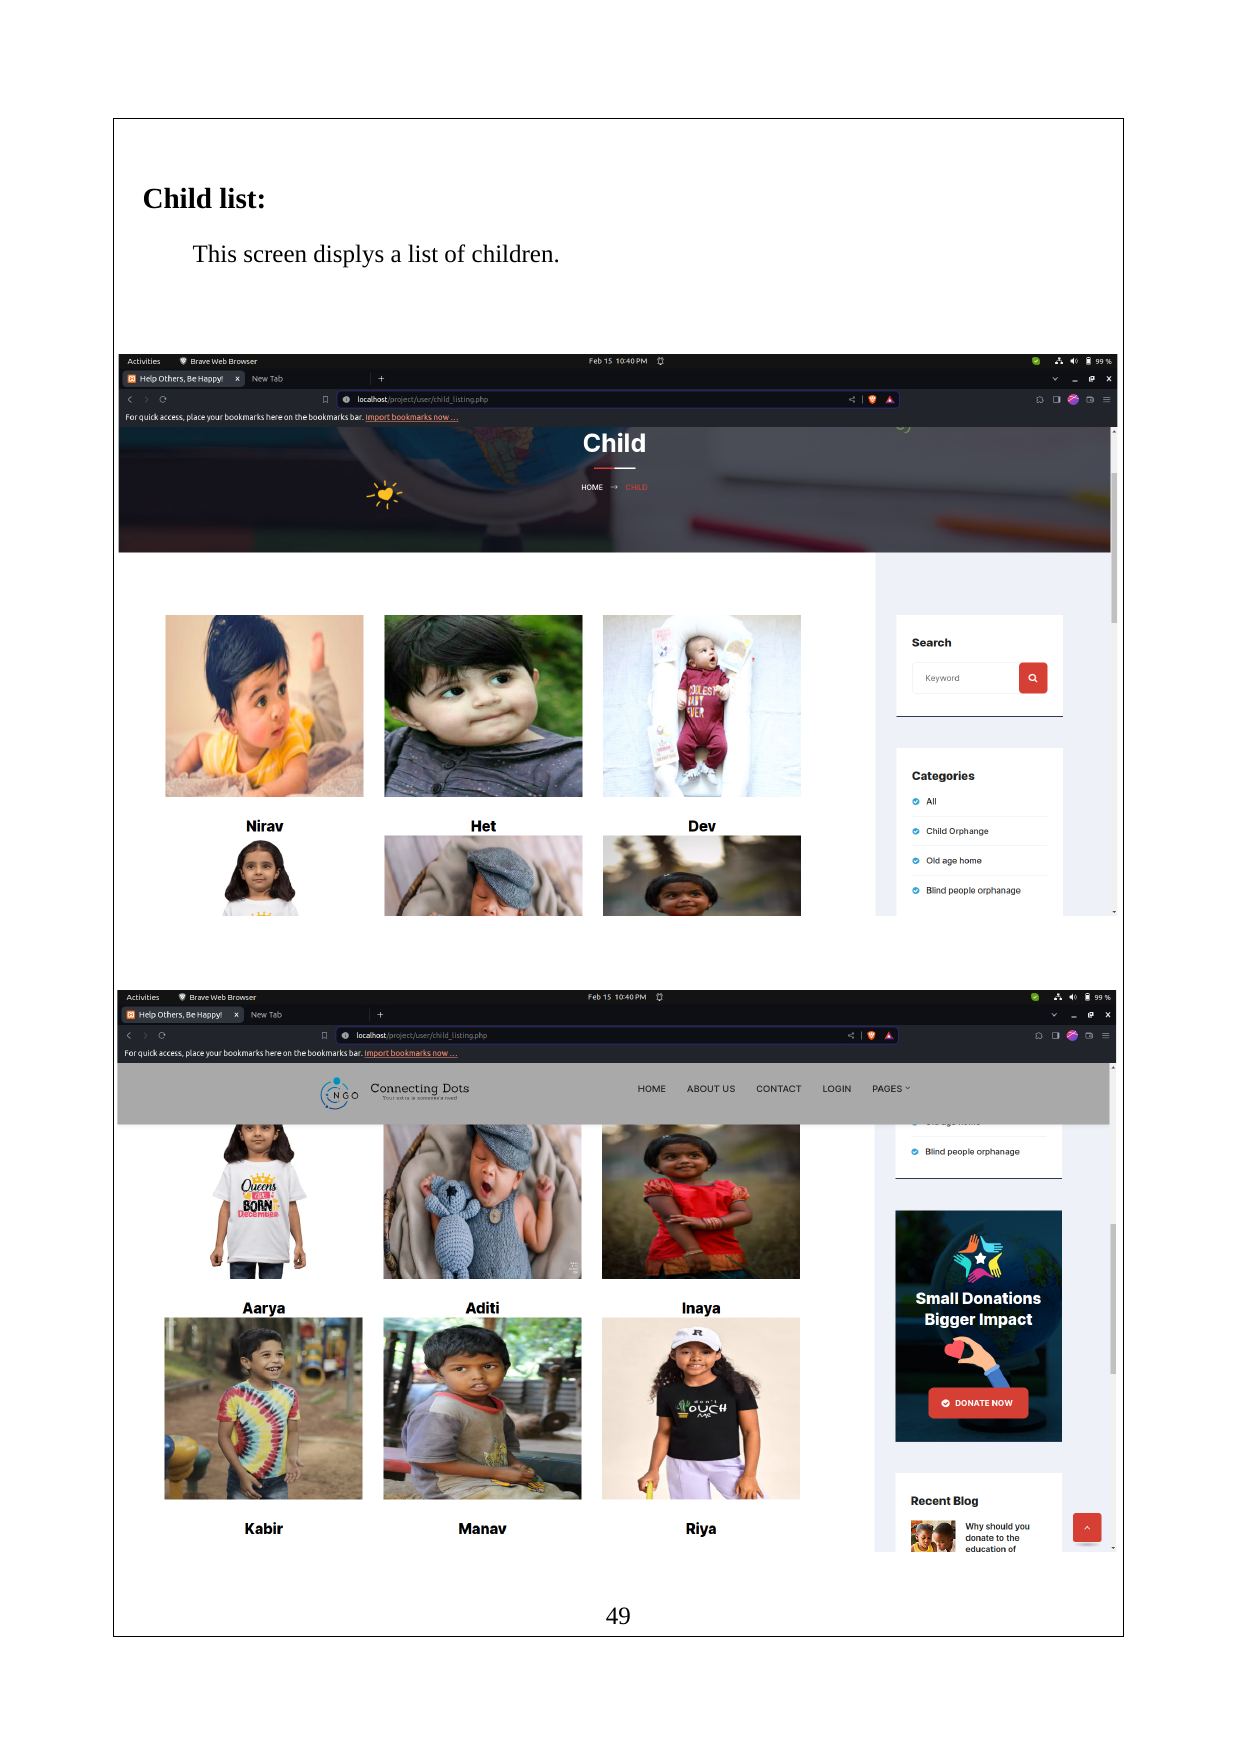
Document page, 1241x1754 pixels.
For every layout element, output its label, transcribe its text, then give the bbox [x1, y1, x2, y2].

text This screen displys a list of children. [142, 239, 1094, 267]
picture [117, 990, 1117, 1552]
text Child list: [142, 181, 1094, 215]
picture [118, 354, 1118, 916]
